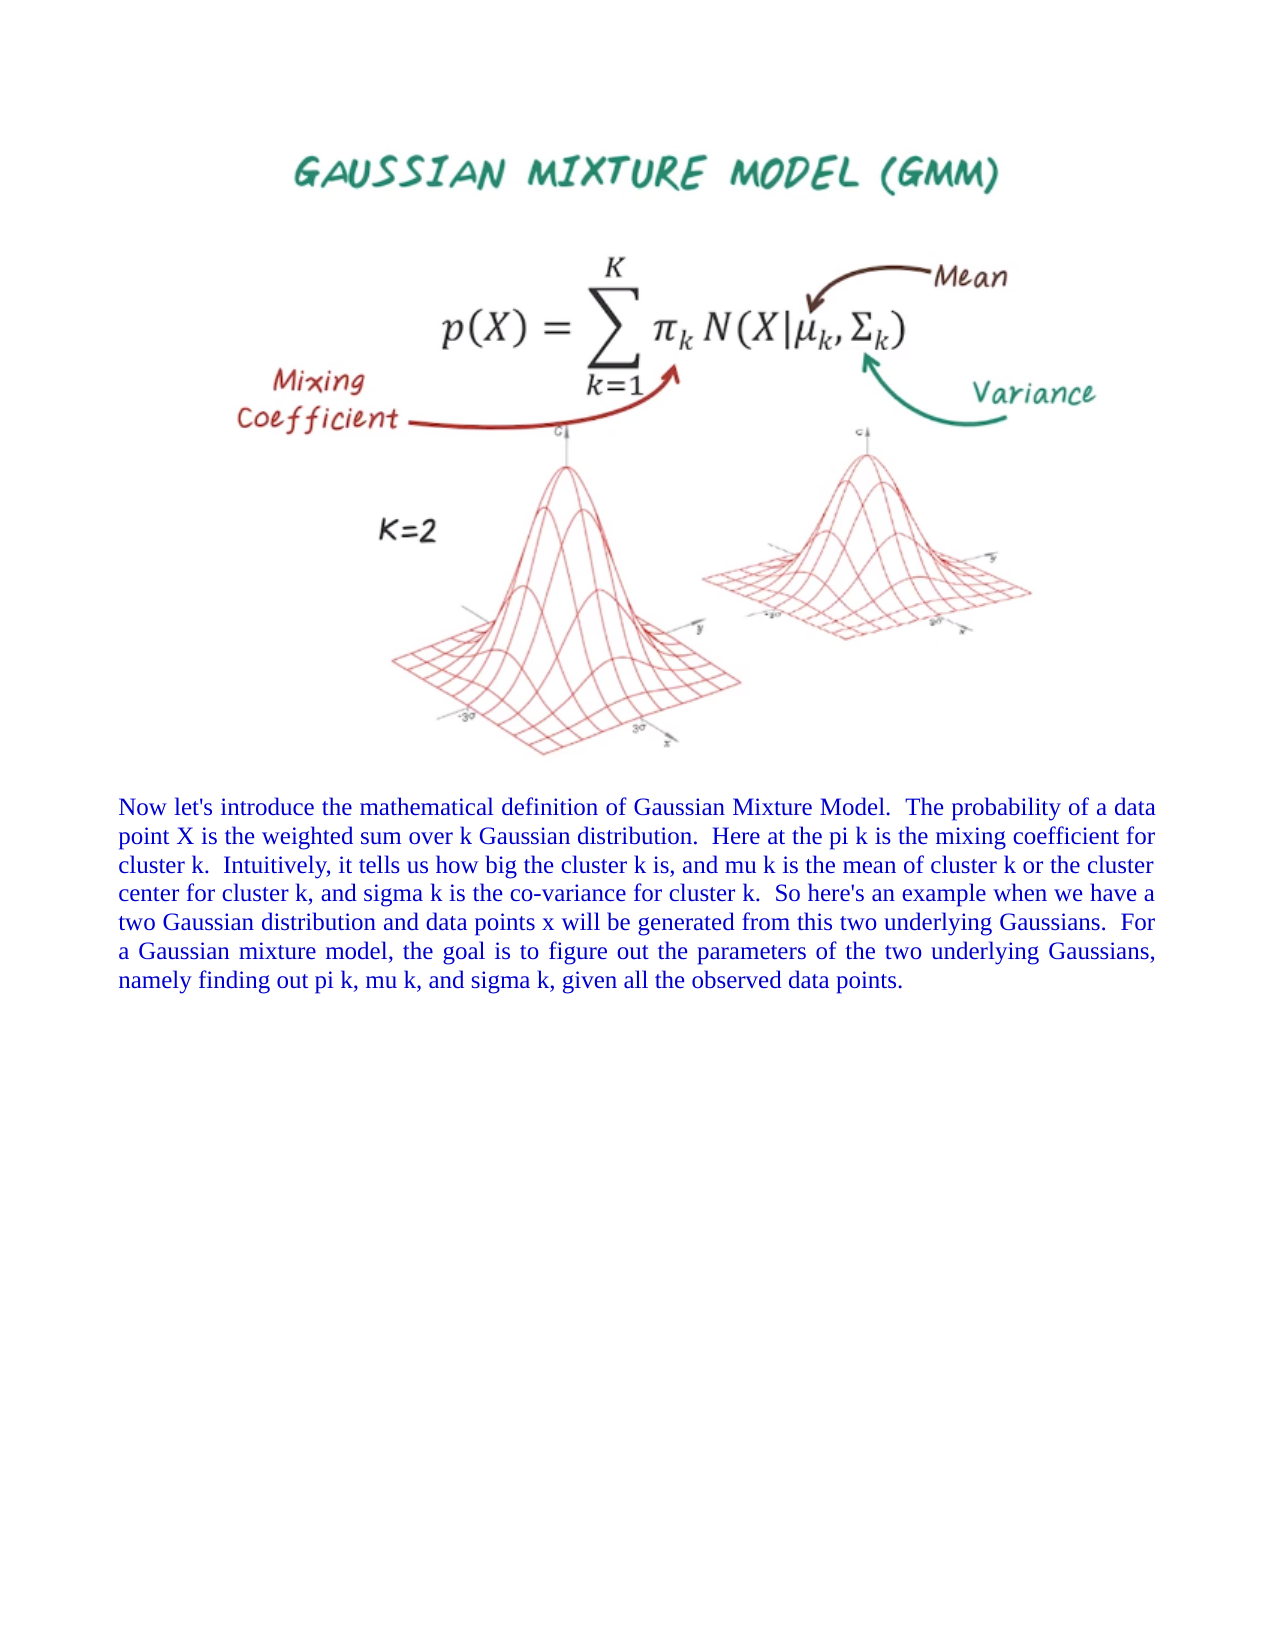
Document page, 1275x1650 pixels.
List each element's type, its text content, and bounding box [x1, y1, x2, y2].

text Now let's introduce the mathematical definition of Gaussian Mixture Model. The probability of a data point X is the weighted sum over k Gaussian distribution. Here at the pi k is the mixing coefficient for cluster k. Intuitively, it tells us how big the cluster k is, and mu k is the mean of cluster k or the cluster center for cluster k, and sigma k is the co-variance for cluster k. So here's an example when we have a two Gaussian distribution and data points x will be generated from this two underlying Gaussians. For a Gaussian mixture model, the goal is to figure out the parameters of the two underlying Gaussians, namely finding out pi k, mu k, and sigma k, given all the observed data points. [118, 792, 1157, 993]
picture [118, 146, 1157, 764]
